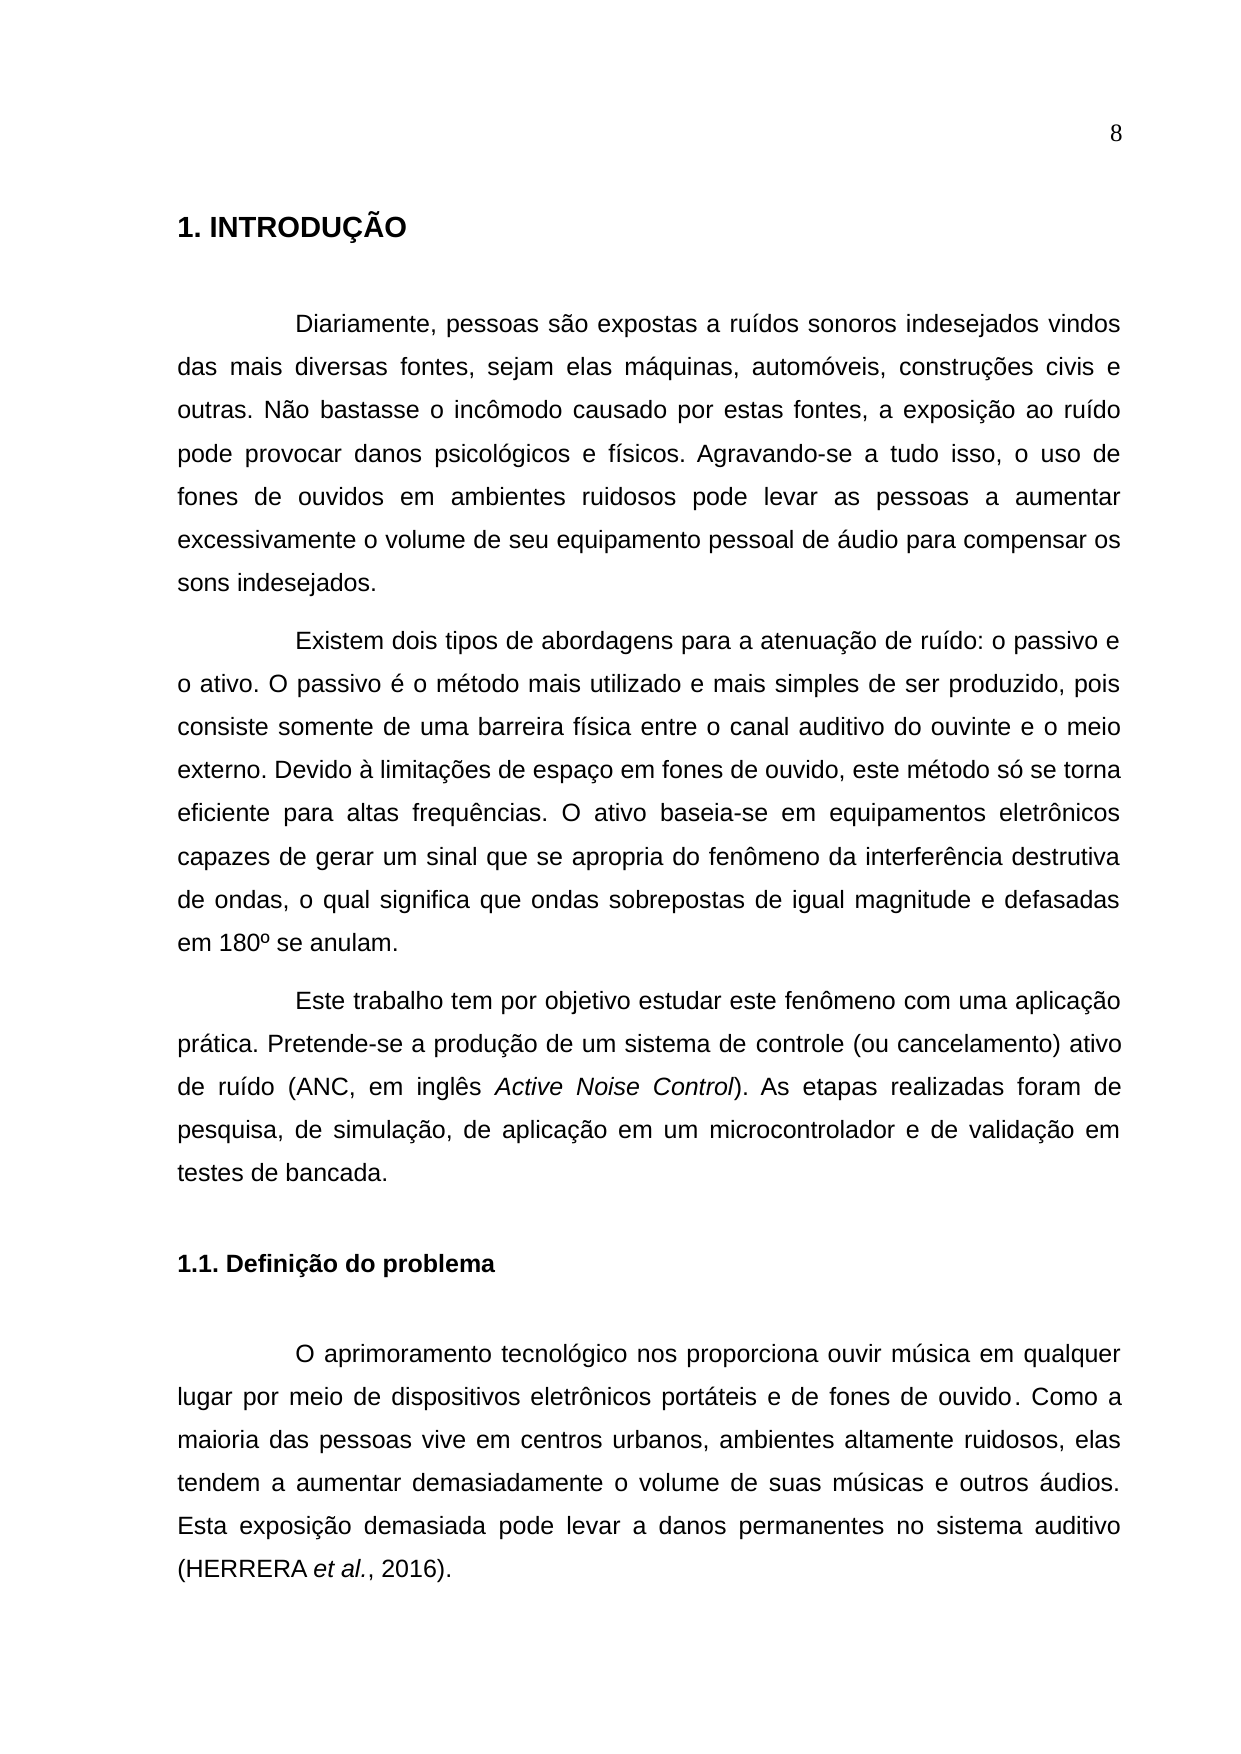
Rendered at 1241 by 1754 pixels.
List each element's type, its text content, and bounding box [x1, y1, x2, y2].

subtitle 1. INTRODUÇÃO [177, 210, 1122, 243]
text Este trabalho tem por objetivo estudar este fenômeno com uma aplicação prática. Pretende-se a produção de um sistema de controle (ou cancelamento) ativo de ruído (ANC, em inglês Active Noise Control). As etapas realizadas foram de pesquisa, de simulação, de aplicação em um microcontrolador e de validação em testes de bancada. [177, 986, 1122, 1187]
text Existem dois tipos de abordagens para a atenuação de ruído: o passivo e o ativo. O passivo é o método mais utilizado e mais simples de ser produzido, pois consiste somente de uma barreira física entre o canal auditivo do ouvinte e o meio externo. Devido à limitações de espaço em fones de ouvido, este método só se torna eficiente para altas frequências. O ativo baseia-se em equipamentos eletrônicos capazes de gerar um sinal que se apropria do fenômeno da interferência destrutiva de ondas, o qual significa que ondas sobrepostas de igual magnitude e defasadas em 180º se anulam. [177, 626, 1122, 957]
text O aprimoramento tecnológico nos proporciona ouvir música em qualquer lugar por meio de dispositivos eletrônicos portáteis e de fones de ouvido. Como a maioria das pessoas vive em centros urbanos, ambientes altamente ruidosos, elas tendem a aumentar demasiadamente o volume de suas músicas e outros áudios. Esta exposição demasiada pode levar a danos permanentes no sistema auditivo (HERRERA et al., 2016). [177, 1339, 1122, 1583]
text Diariamente, pessoas são expostas a ruídos sonoros indesejados vindos das mais diversas fontes, sejam elas máquinas, automóveis, construções civis e outras. Não bastasse o incômodo causado por estas fontes, a exposição ao ruído pode provocar danos psicológicos e físicos. Agravando-se a tudo isso, o uso de fones de ouvidos em ambientes ruidosos pode levar as pessoas a aumentar excessivamente o volume de seu equipamento pessoal de áudio para compensar os sons indesejados. [177, 309, 1122, 597]
subtitle 1.1. Definição do problema [177, 1249, 1122, 1277]
